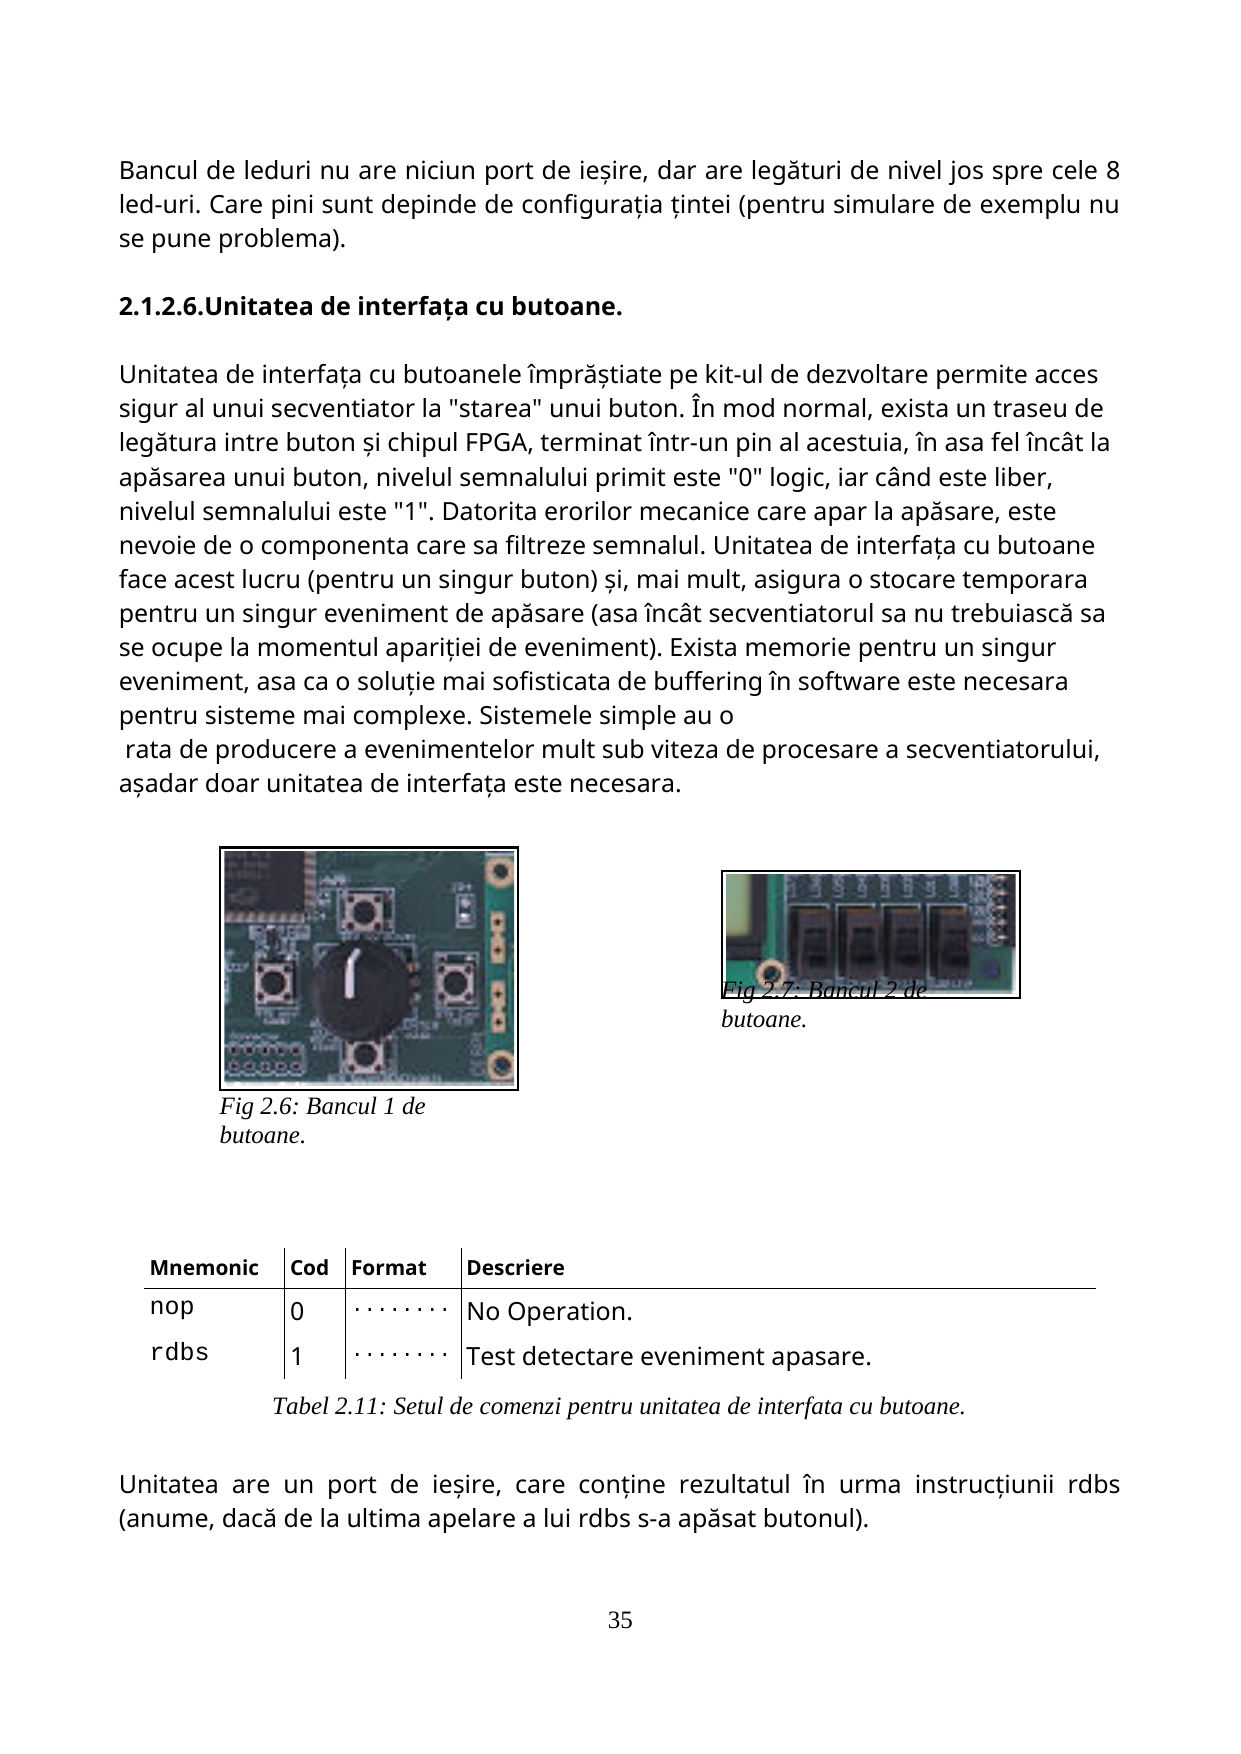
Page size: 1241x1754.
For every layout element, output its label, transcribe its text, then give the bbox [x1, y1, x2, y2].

table_cell 0 [285, 1289, 345, 1333]
table_cell ........ [346, 1333, 461, 1379]
text [221, 849, 517, 1089]
picture [224, 851, 515, 1086]
text Fig 2.7: Bancul 2 de butoane. [721, 999, 1021, 1033]
table_cell nop [144, 1289, 284, 1333]
table_cell 1 [285, 1333, 345, 1379]
table_header Mnemonic [144, 1248, 284, 1288]
text Fig 2.6: Bancul 1 de butoane. [219, 1091, 519, 1148]
table_cell Test detectare eveniment apasare. [462, 1333, 1096, 1379]
picture [726, 874, 1016, 994]
text Fig 2.7: Bancul 2 de butoane. [721, 846, 1021, 870]
text 2.1.2.6.Unitatea de interfața cu butoane. [118, 289, 1122, 323]
table_header Cod [285, 1248, 345, 1288]
table_cell No Operation. [462, 1289, 1096, 1333]
table_header Format [346, 1248, 461, 1288]
table_header Descriere [462, 1248, 1096, 1288]
text Tabel 2.11: Setul de comenzi pentru unitatea de interfata cu butoane. [118, 1391, 1122, 1420]
text Unitatea are un port de ieșire, care conține rezultatul în urma instrucțiunii rdbs (anume, dacă de la ultima apelare a lui rdbs s-a apăsat butonul). [118, 1467, 1122, 1535]
text Bancul de leduri nu are niciun port de ieșire, dar are legături de nivel jos spre cele 8 led-uri. Care pini sunt depinde de configurația țintei (pentru simulare de exemplu nu se pune problema). [118, 153, 1122, 255]
table_cell rdbs [144, 1333, 284, 1379]
text Unitatea de interfața cu butoanele împrăștiate pe kit-ul de dezvoltare permite acces sigur al unui secventiator la "starea" unui buton. În mod normal, exista un traseu de legătura intre buton și chipul FPGA, terminat într-un pin al acestuia, în asa fel încât la apăsarea unui buton, nivelul semnalului primit este "0" logic, iar când este liber, nivelul semnalului este "1". Datorita erorilor mecanice care apar la apăsare, este nevoie de o componenta care sa filtreze semnalul. Unitatea de interfața cu butoane face acest lucru (pentru un singur buton) și, mai mult, asigura o stocare temporara pentru un singur eveniment de apăsare (asa încât secventiatorul sa nu trebuiască sa se ocupe la momentul apariției de eveniment). Exista memorie pentru un singur eveniment, asa ca o soluție mai sofisticata de buffering în software este necesara pentru sisteme mai complexe. Sistemele simple au o [118, 357, 1122, 732]
text Fig 2.7: Bancul 2 de butoane. [723, 872, 1019, 997]
table_cell ........ [346, 1289, 461, 1333]
text rata de producere a evenimentelor mult sub viteza de procesare a secventiatorului, așadar doar unitatea de interfața este necesara. [118, 732, 1122, 800]
